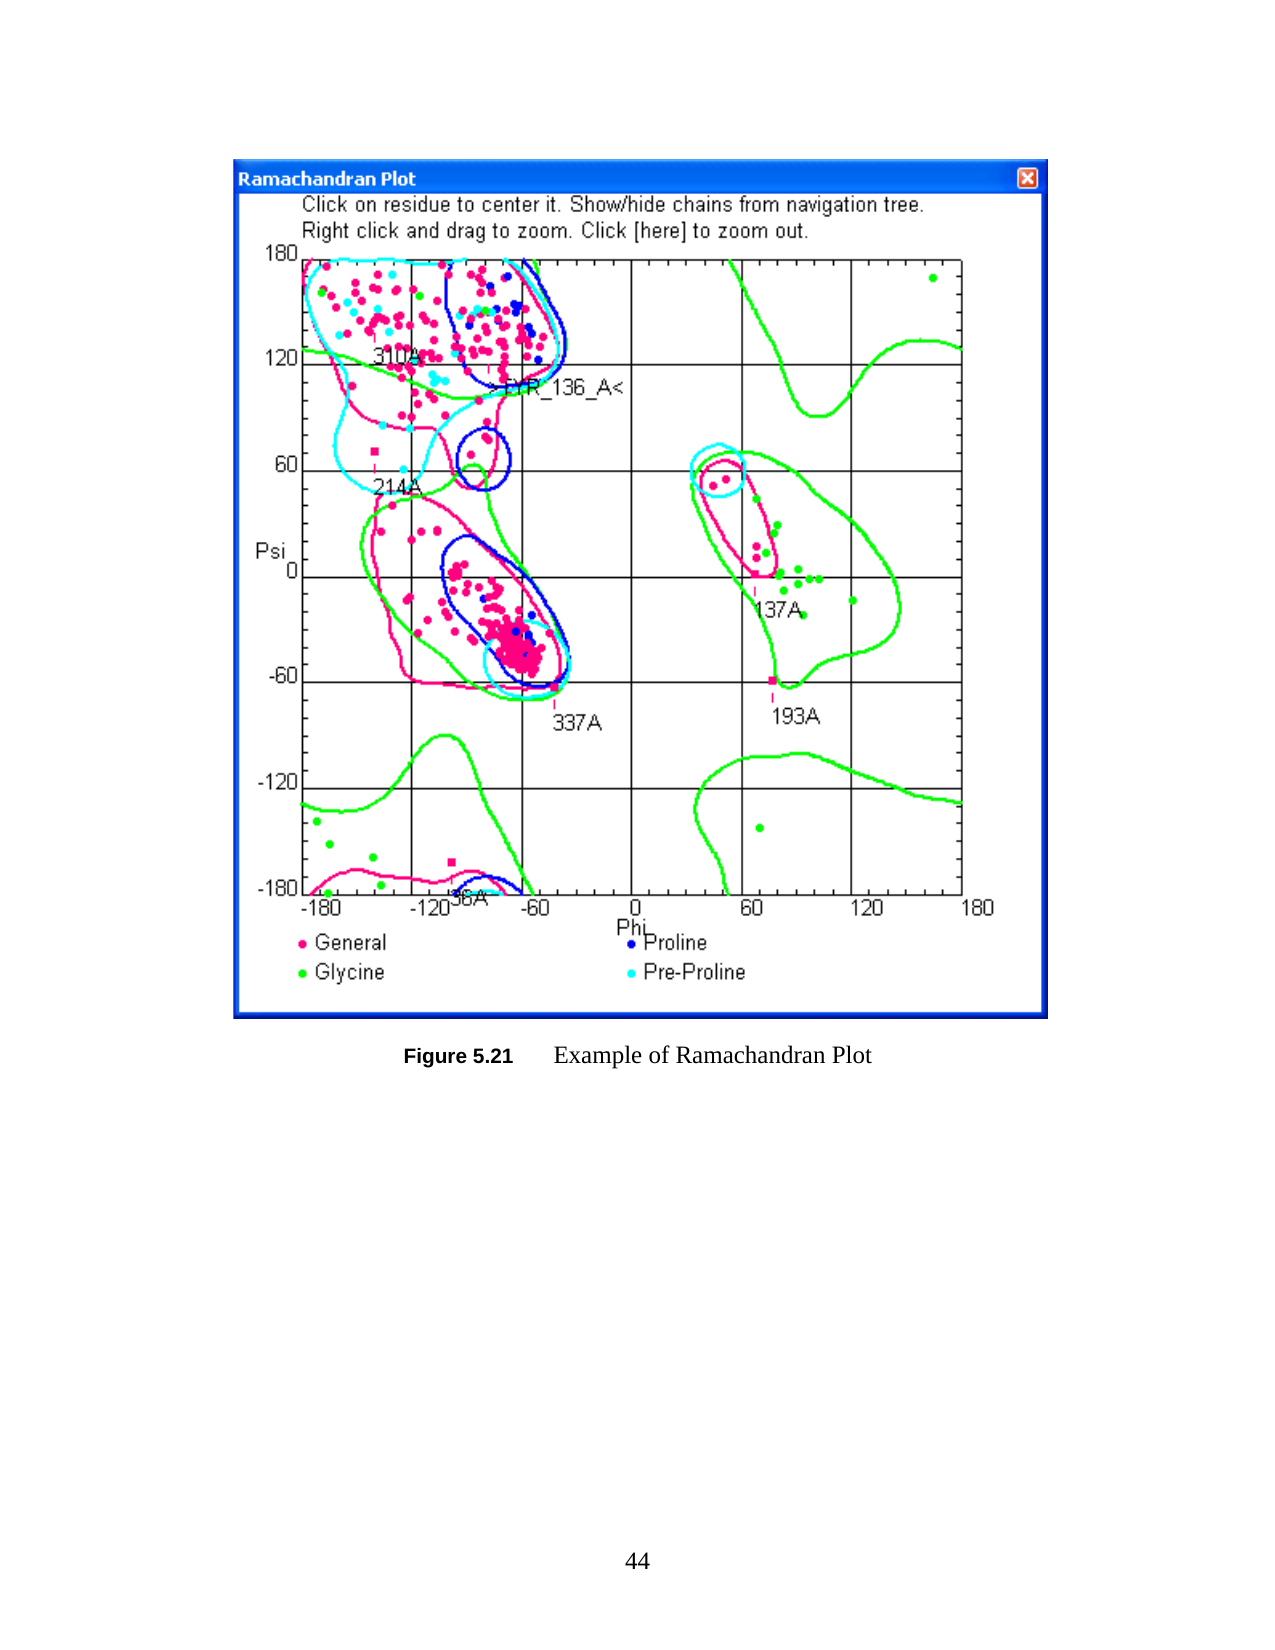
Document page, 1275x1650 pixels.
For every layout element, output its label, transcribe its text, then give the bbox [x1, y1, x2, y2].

text Figure 5.21 Example of Ramachandran Plot [150, 1040, 1125, 1069]
picture [233, 159, 1048, 1019]
